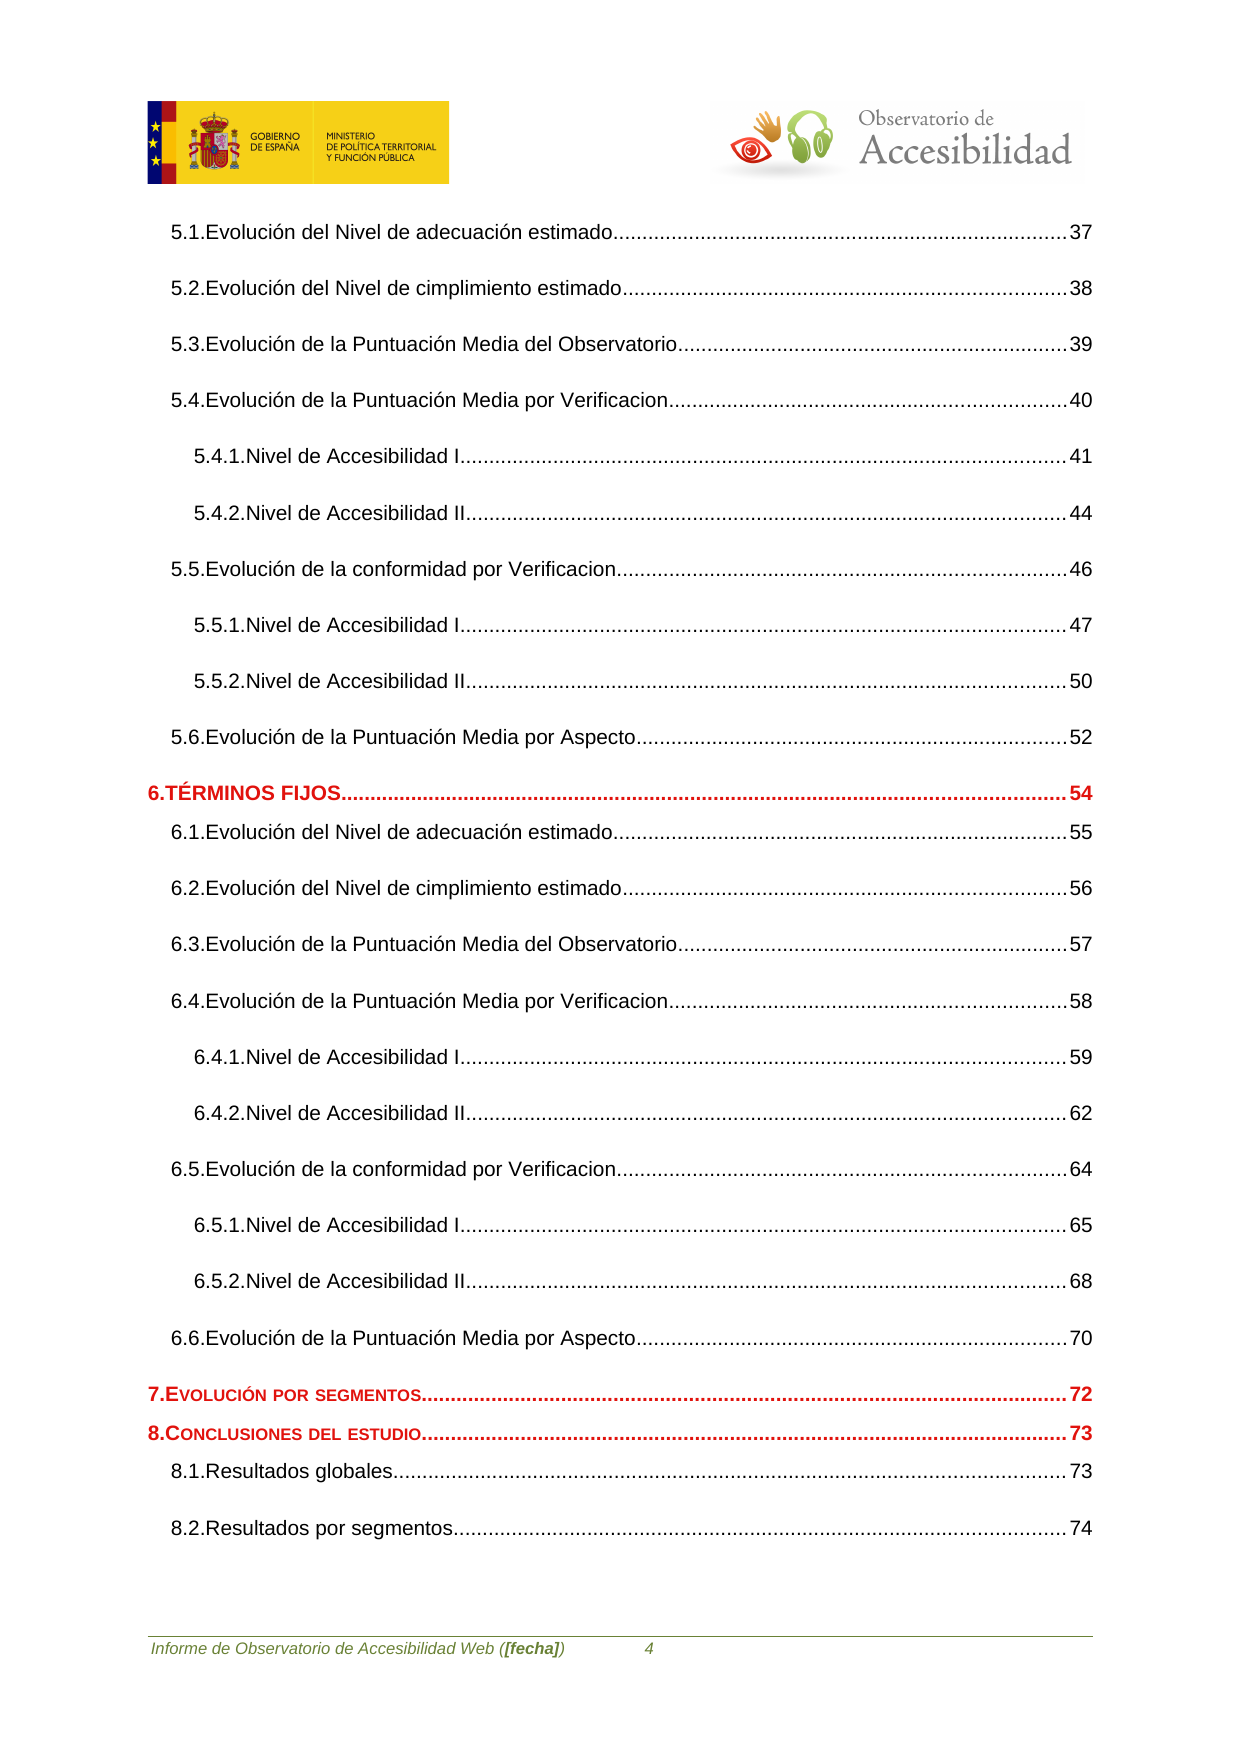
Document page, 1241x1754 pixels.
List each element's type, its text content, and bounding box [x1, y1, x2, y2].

text 6.5.Evolución de la conformidad por Verificacion 64 [171, 1157, 1092, 1181]
text 5.1.Evolución del Nivel de adecuación estimado 37 [171, 220, 1092, 244]
text 6.TÉRMINOS FIJOS 54 [148, 781, 1092, 805]
text 5.5.2.Nivel de Accesibilidad II 50 [193, 669, 1092, 693]
text 7.Evolución por segmentos 72 [148, 1381, 1092, 1405]
text 6.2.Evolución del Nivel de cimplimiento estimado 56 [171, 876, 1092, 900]
text 8.2.Resultados por segmentos 74 [171, 1515, 1092, 1539]
text 5.4.1.Nivel de Accesibilidad I 41 [193, 444, 1092, 468]
text 6.6.Evolución de la Puntuación Media por Aspecto 70 [171, 1325, 1092, 1349]
text 6.4.Evolución de la Puntuación Media por Verificacion 58 [171, 988, 1092, 1012]
text 6.5.1.Nivel de Accesibilidad I 65 [193, 1213, 1092, 1237]
text 5.3.Evolución de la Puntuación Media del Observatorio 39 [171, 332, 1092, 356]
picture [710, 101, 1086, 184]
text 6.4.2.Nivel de Accesibilidad II 62 [193, 1101, 1092, 1125]
text 5.2.Evolución del Nivel de cimplimiento estimado 38 [171, 276, 1092, 300]
text 5.5.1.Nivel de Accesibilidad I 47 [193, 613, 1092, 637]
text 5.6.Evolución de la Puntuación Media por Aspecto 52 [171, 725, 1092, 749]
text 5.5.Evolución de la conformidad por Verificacion 46 [171, 557, 1092, 581]
text 8.1.Resultados globales 73 [171, 1459, 1092, 1483]
text 6.5.2.Nivel de Accesibilidad II 68 [193, 1269, 1092, 1293]
text 5.4.2.Nivel de Accesibilidad II 44 [193, 500, 1092, 524]
text 8.Conclusiones del estudio 73 [148, 1420, 1092, 1444]
text 6.1.Evolución del Nivel de adecuación estimado 55 [171, 820, 1092, 844]
text 5.4.Evolución de la Puntuación Media por Verificacion 40 [171, 388, 1092, 412]
text 6.3.Evolución de la Puntuación Media del Observatorio 57 [171, 932, 1092, 956]
picture [147, 101, 450, 184]
text 6.4.1.Nivel de Accesibilidad I 59 [193, 1044, 1092, 1068]
